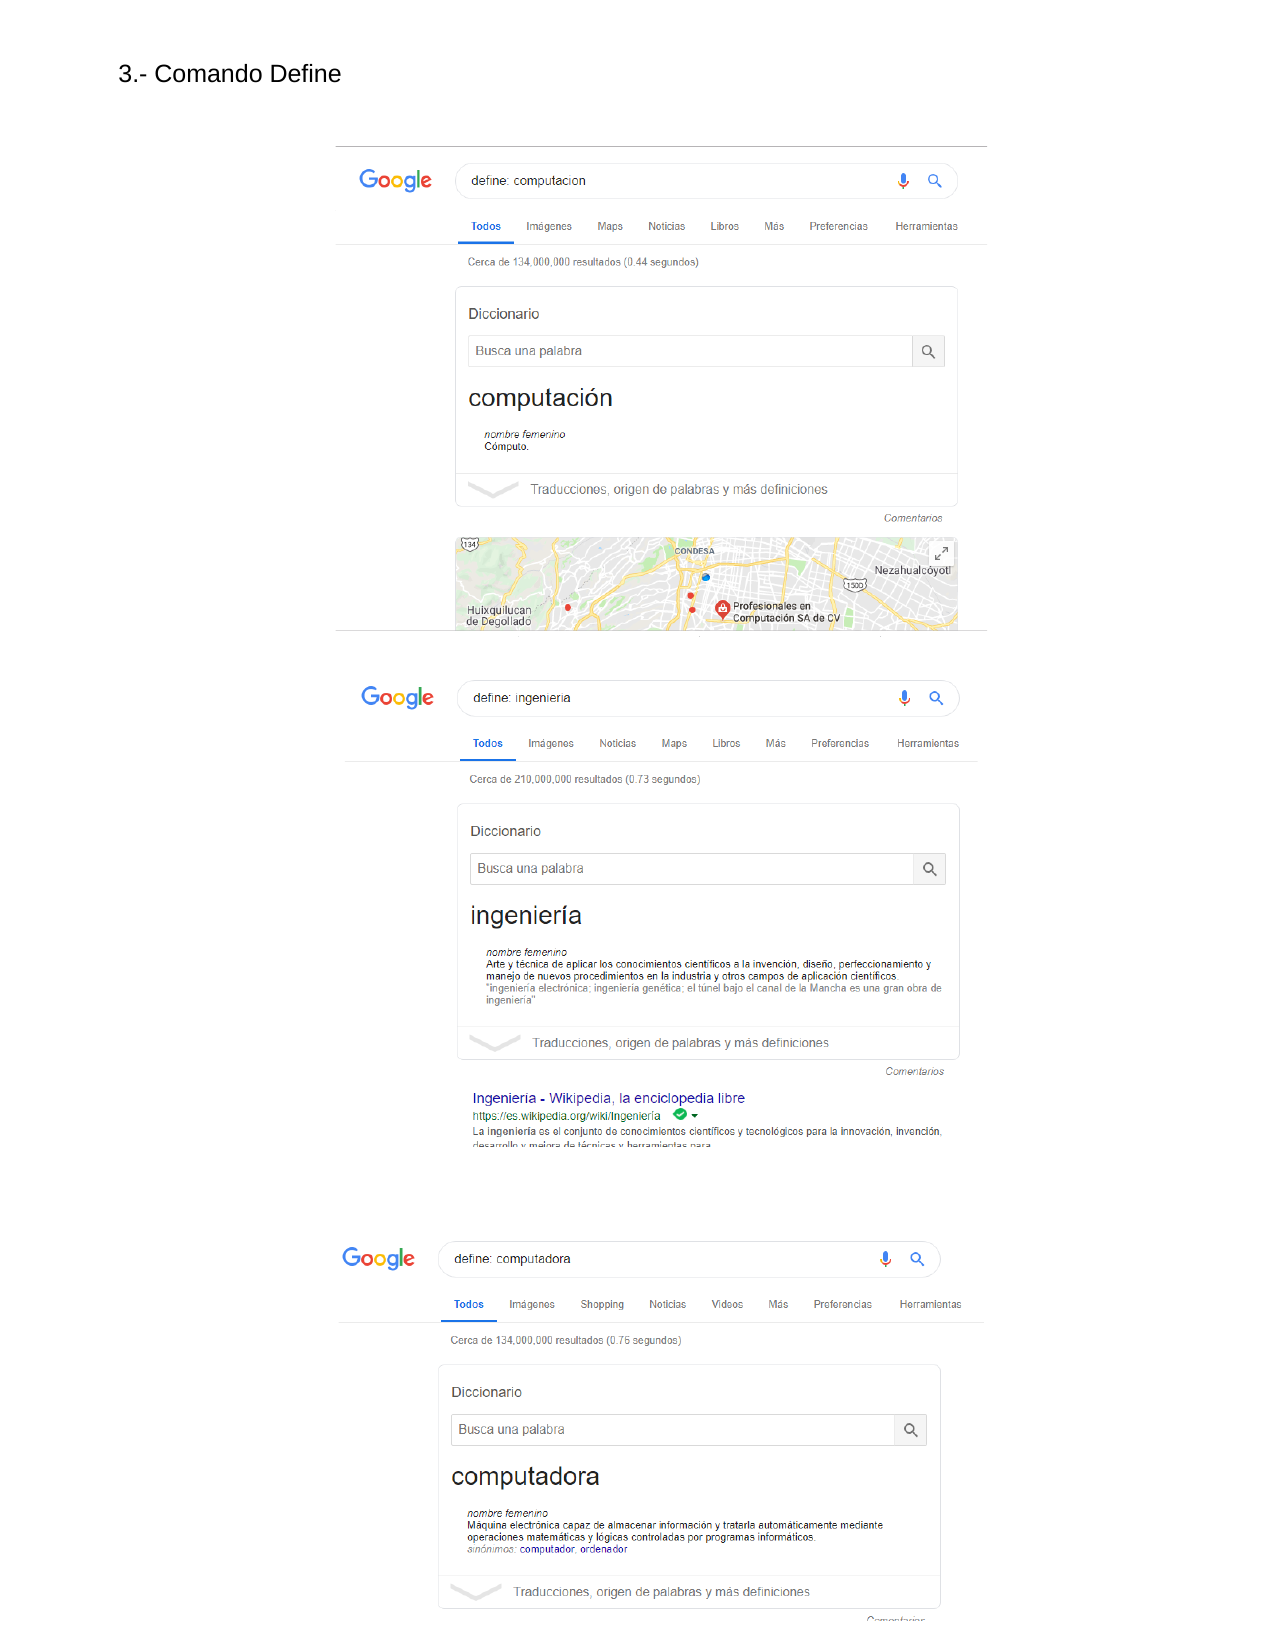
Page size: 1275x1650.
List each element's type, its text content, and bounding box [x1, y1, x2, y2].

text 3.- Comando Define [118, 59, 1205, 88]
